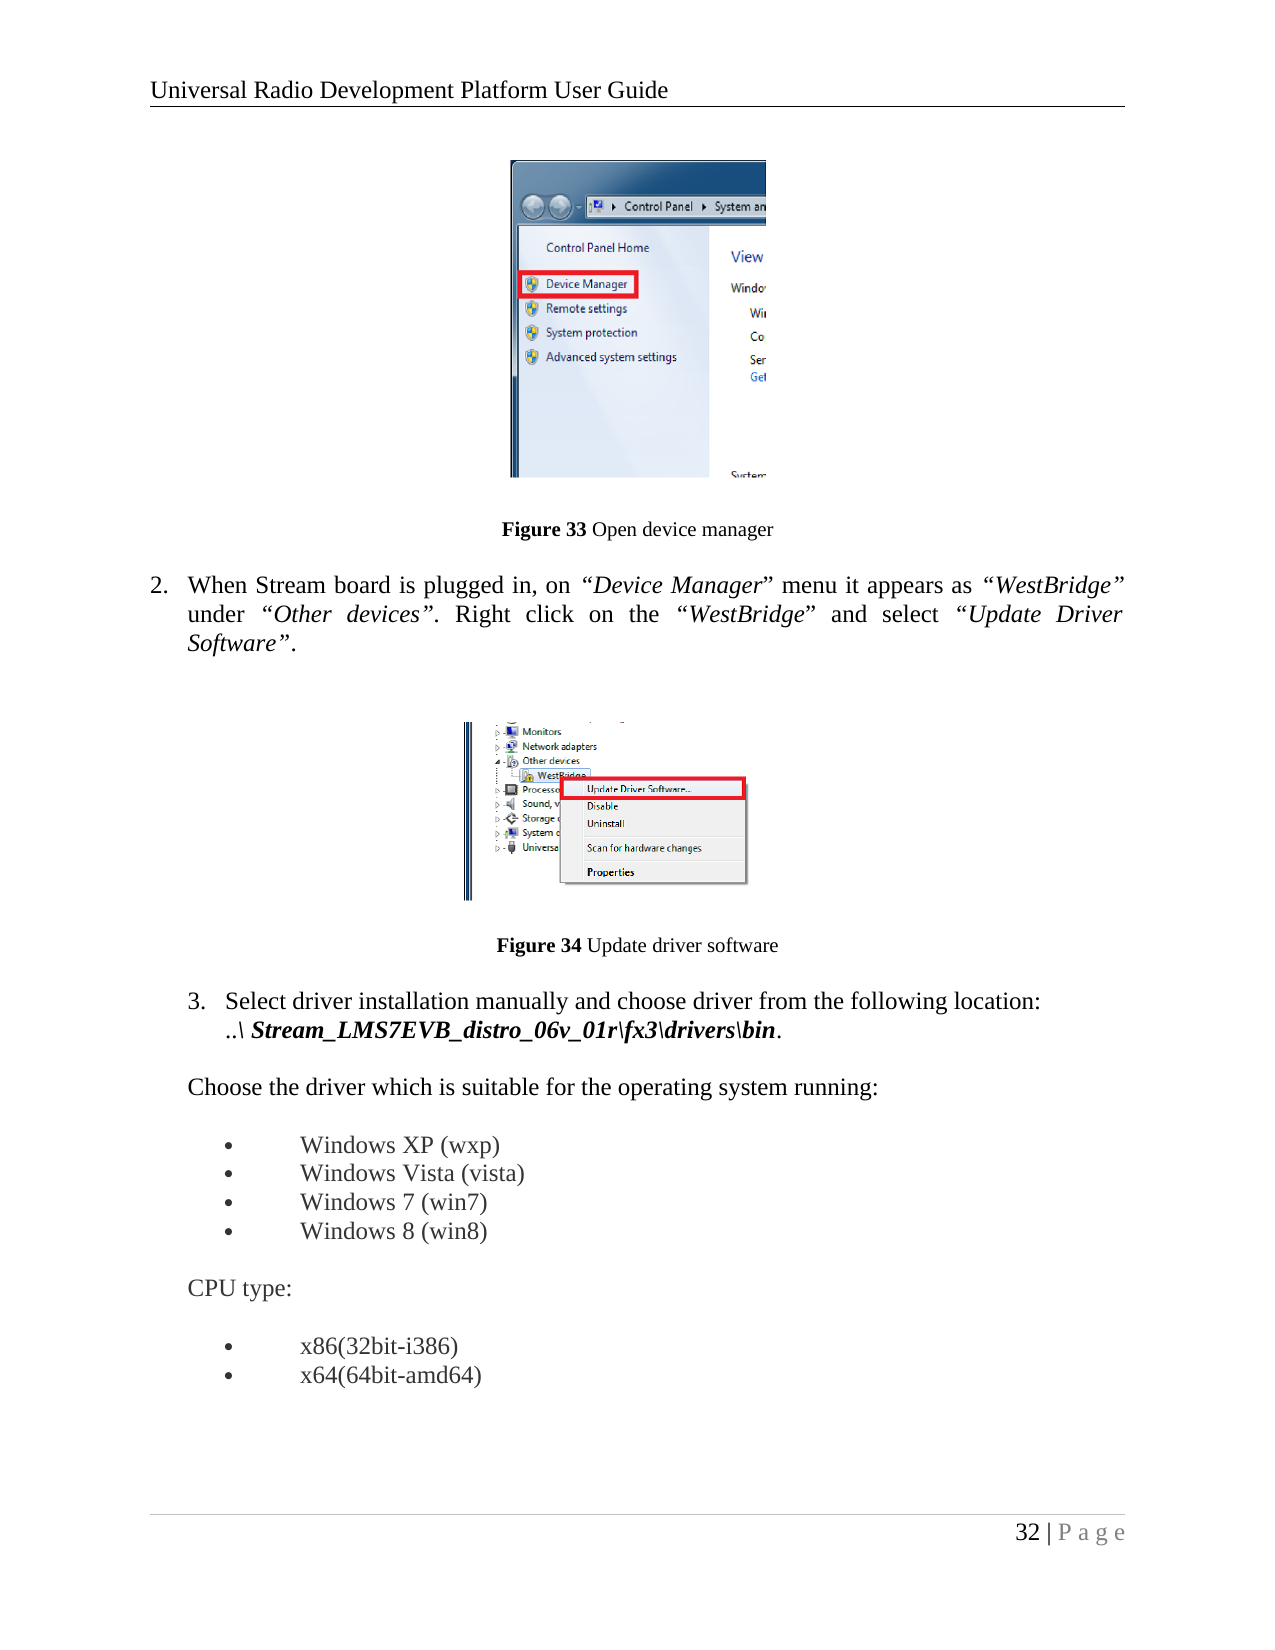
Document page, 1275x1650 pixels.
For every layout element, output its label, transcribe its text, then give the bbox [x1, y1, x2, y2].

list x64(64bit-amd64) [197, 1360, 1125, 1388]
list Windows Vista (vista) [197, 1158, 1125, 1187]
text Choose the driver which is suitable for the operating system running: [150, 1072, 1125, 1101]
list Windows 8 (win8) [197, 1216, 1125, 1245]
list Windows 7 (win7) [197, 1187, 1125, 1216]
text Figure 34 Update driver software [150, 933, 1125, 957]
list Windows XP (wxp) [197, 1130, 1125, 1158]
text CPU type: [150, 1273, 1125, 1302]
list When Stream board is plugged in, on “Device Manager” menu it appears as “WestBridge” under “Other devices”. Right click on the “WestBridge” and select “Update Driver Software”. [150, 570, 1125, 656]
picture [508, 159, 767, 480]
text Figure 33 Open device manager [150, 517, 1125, 541]
list Select driver installation manually and choose driver from the following location: [187, 986, 1125, 1015]
picture [462, 718, 813, 901]
text ..\ Stream_LMS7EVB_distro_06v_01r\fx3\drivers\bin. [225, 1015, 1125, 1043]
list x86(32bit-i386) [197, 1331, 1125, 1360]
